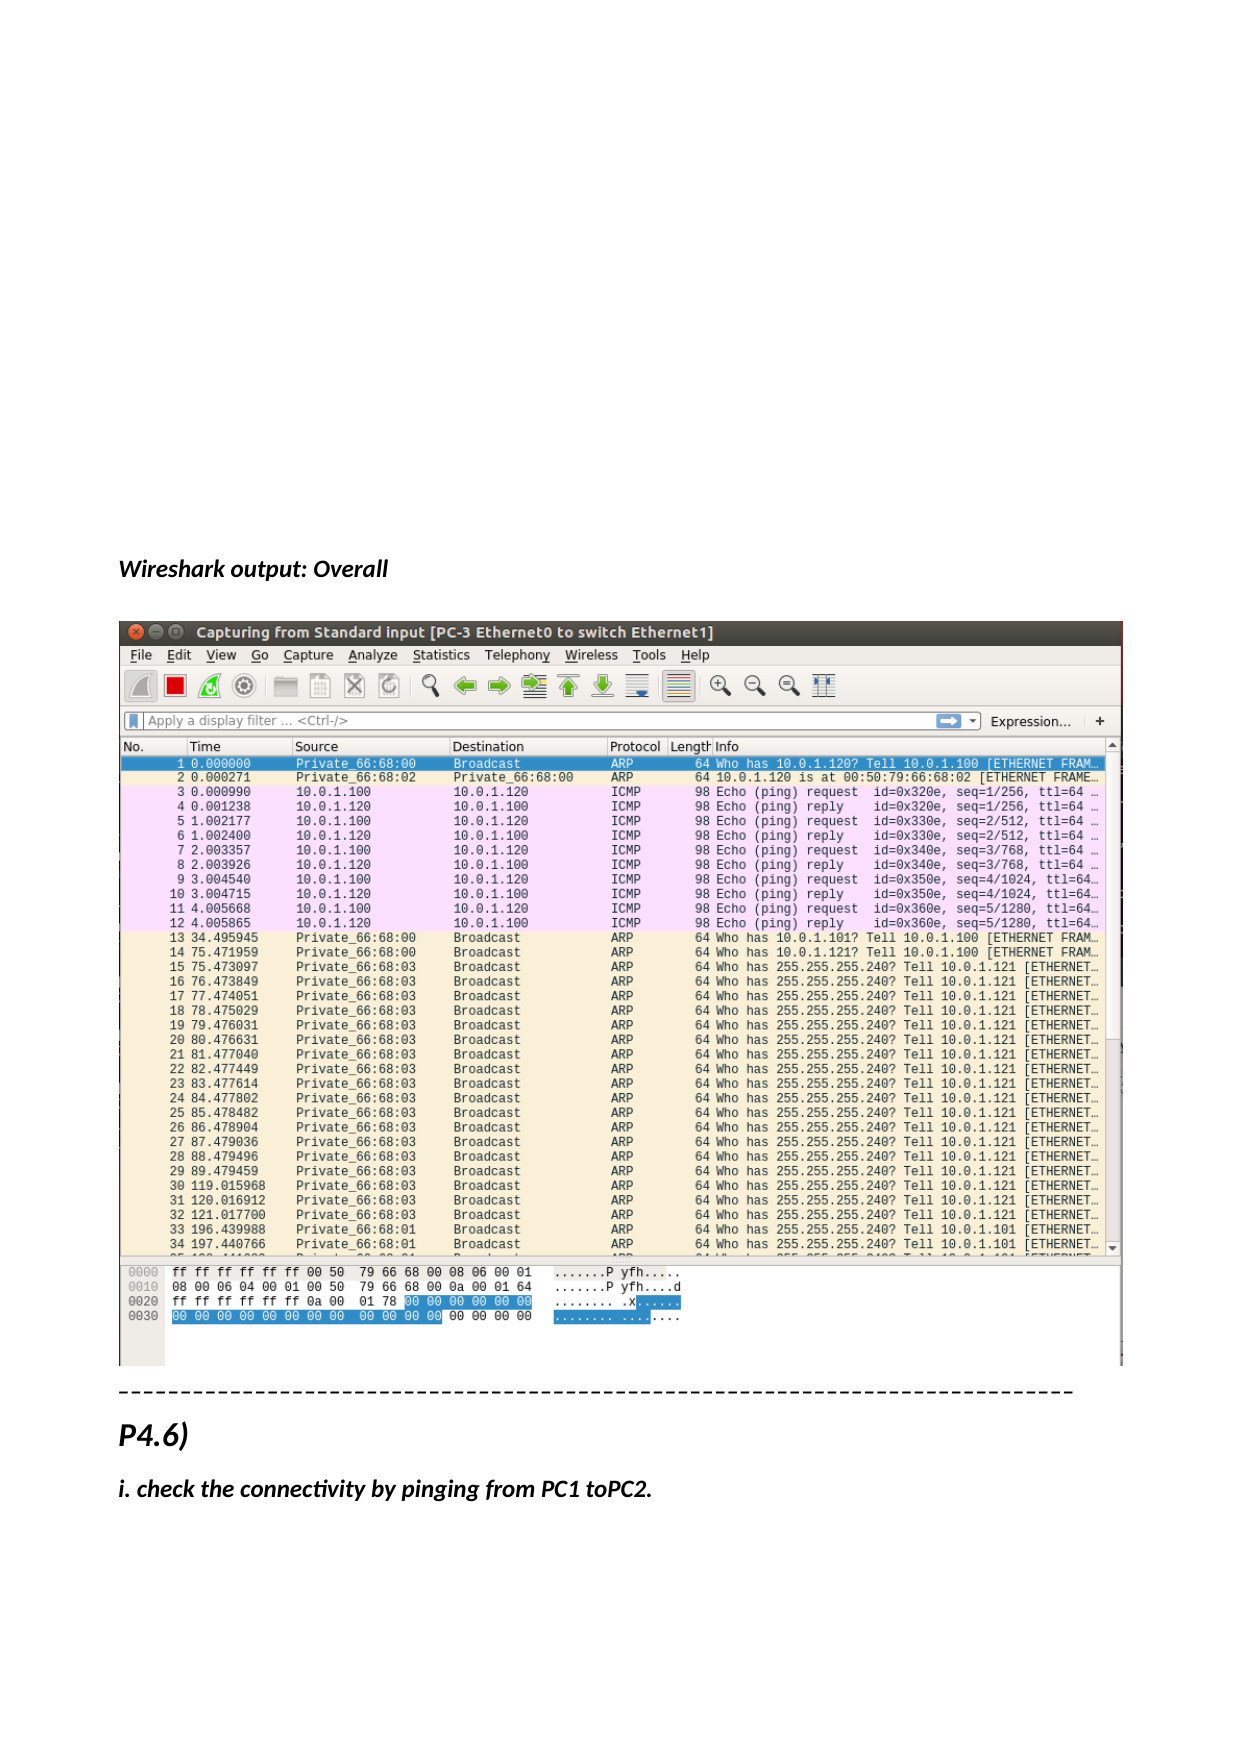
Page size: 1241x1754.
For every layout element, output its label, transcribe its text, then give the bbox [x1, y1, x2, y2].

text i. check the connectivity by pinging from PC1 toPC2. [118, 1473, 1122, 1503]
text P4.6) [118, 1414, 1122, 1455]
text Wireshark output: Overall [118, 553, 1122, 584]
text _____________________________________________________________________________ [118, 744, 1122, 1396]
picture [119, 621, 1123, 1366]
